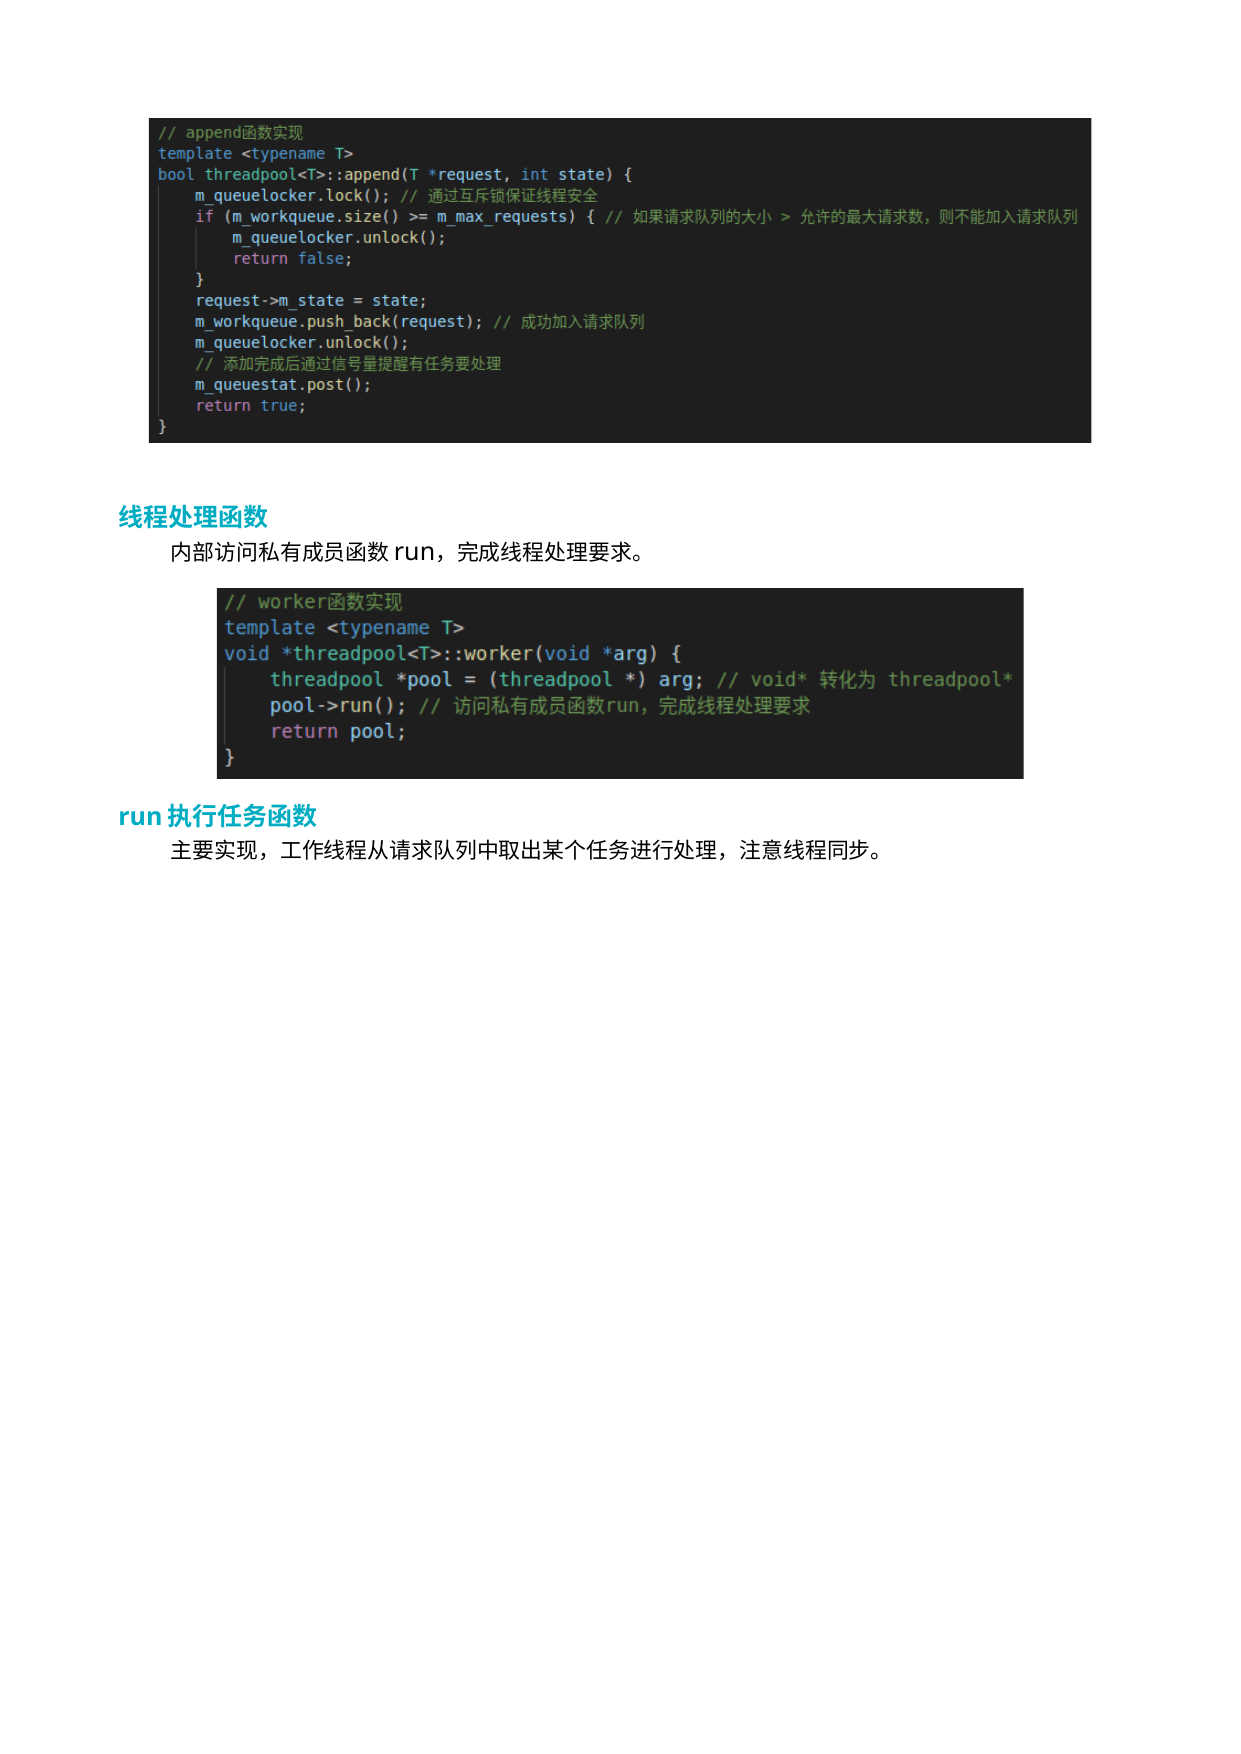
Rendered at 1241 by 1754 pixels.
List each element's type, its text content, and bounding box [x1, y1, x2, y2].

picture [148, 118, 1092, 443]
subtitle 线程处理函数 [118, 497, 1122, 533]
picture [216, 588, 1024, 779]
subtitle run执行任务函数 [118, 797, 1122, 833]
text 内部访问私有成员函数run，完成线程处理要求。 [118, 533, 1122, 567]
text 主要实现，工作线程从请求队列中取出某个任务进行处理，注意线程同步。 [118, 833, 1122, 864]
